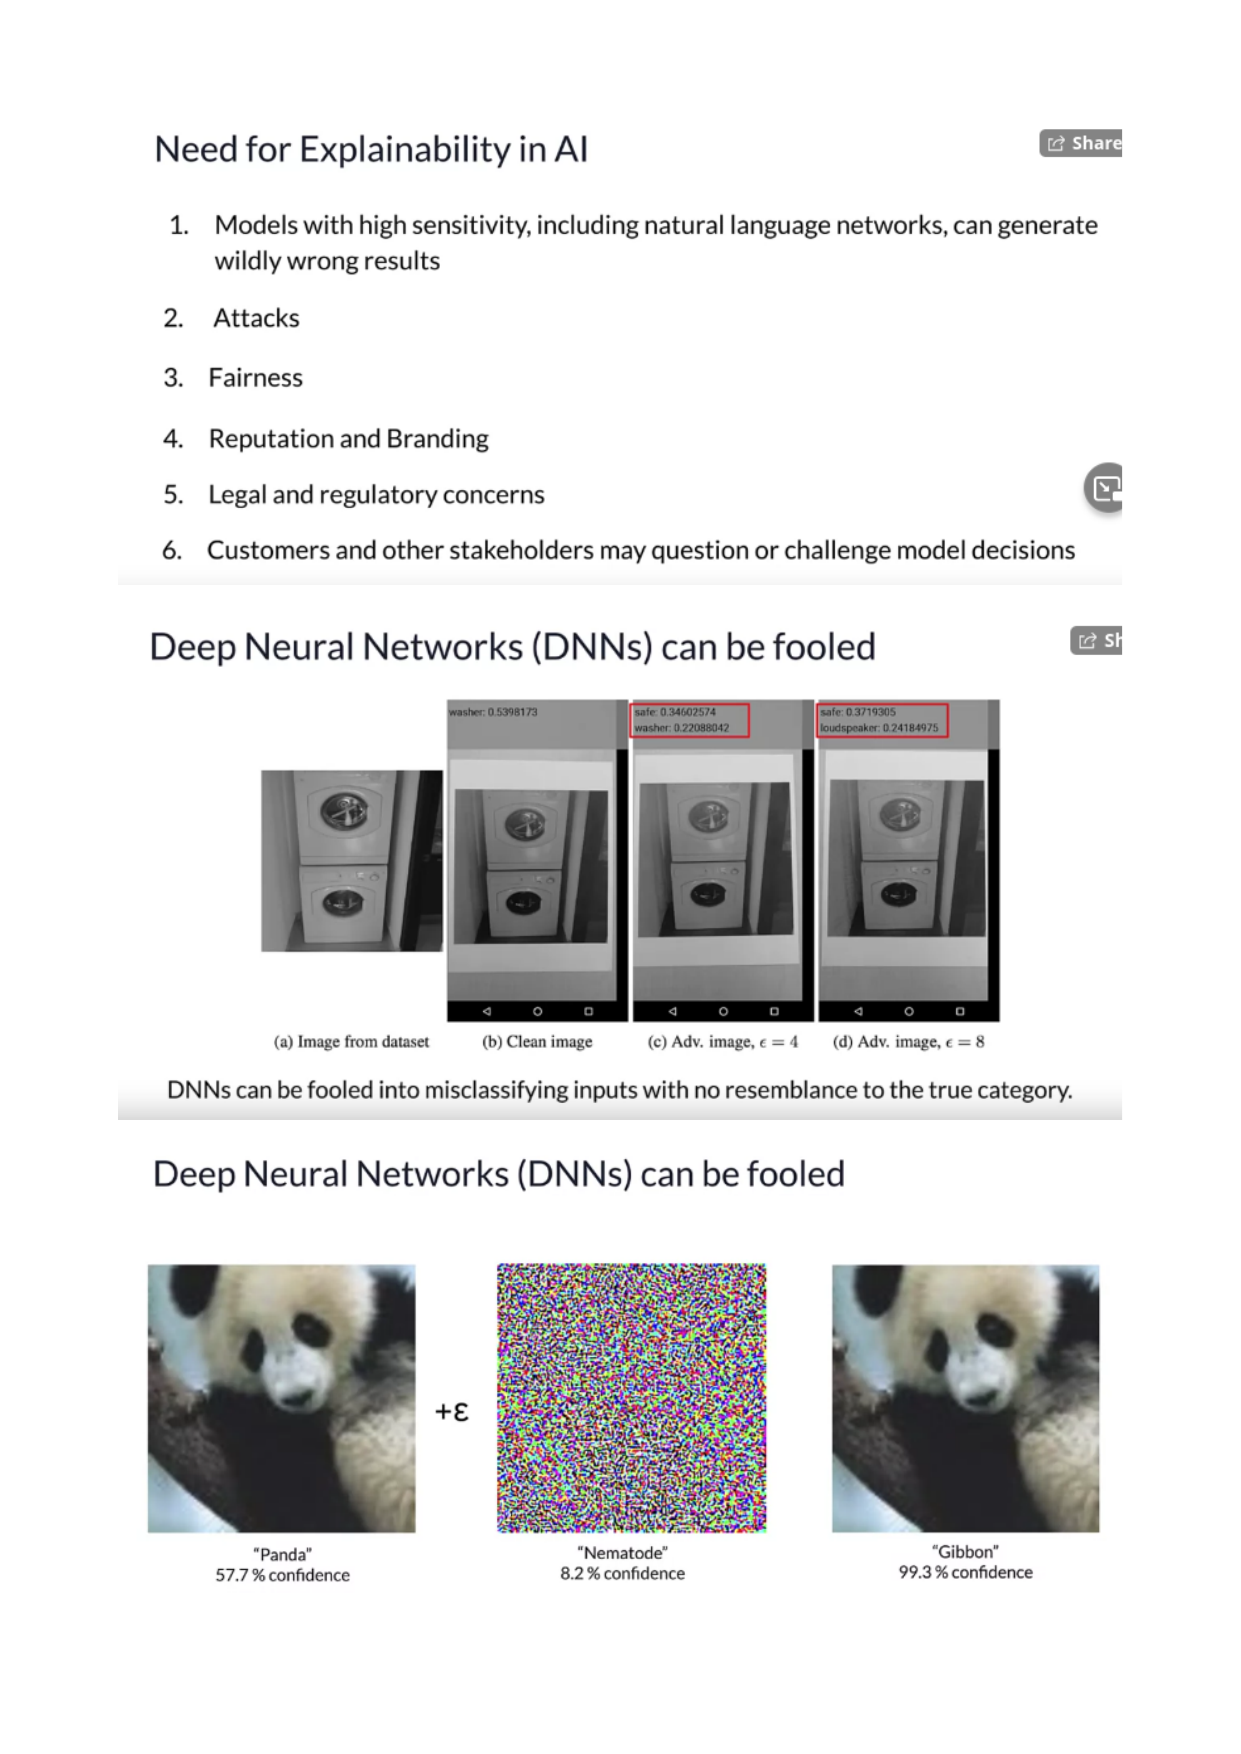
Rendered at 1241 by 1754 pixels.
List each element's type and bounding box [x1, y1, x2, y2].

picture [118, 613, 1123, 1120]
picture [118, 118, 1123, 585]
picture [118, 1148, 1123, 1599]
